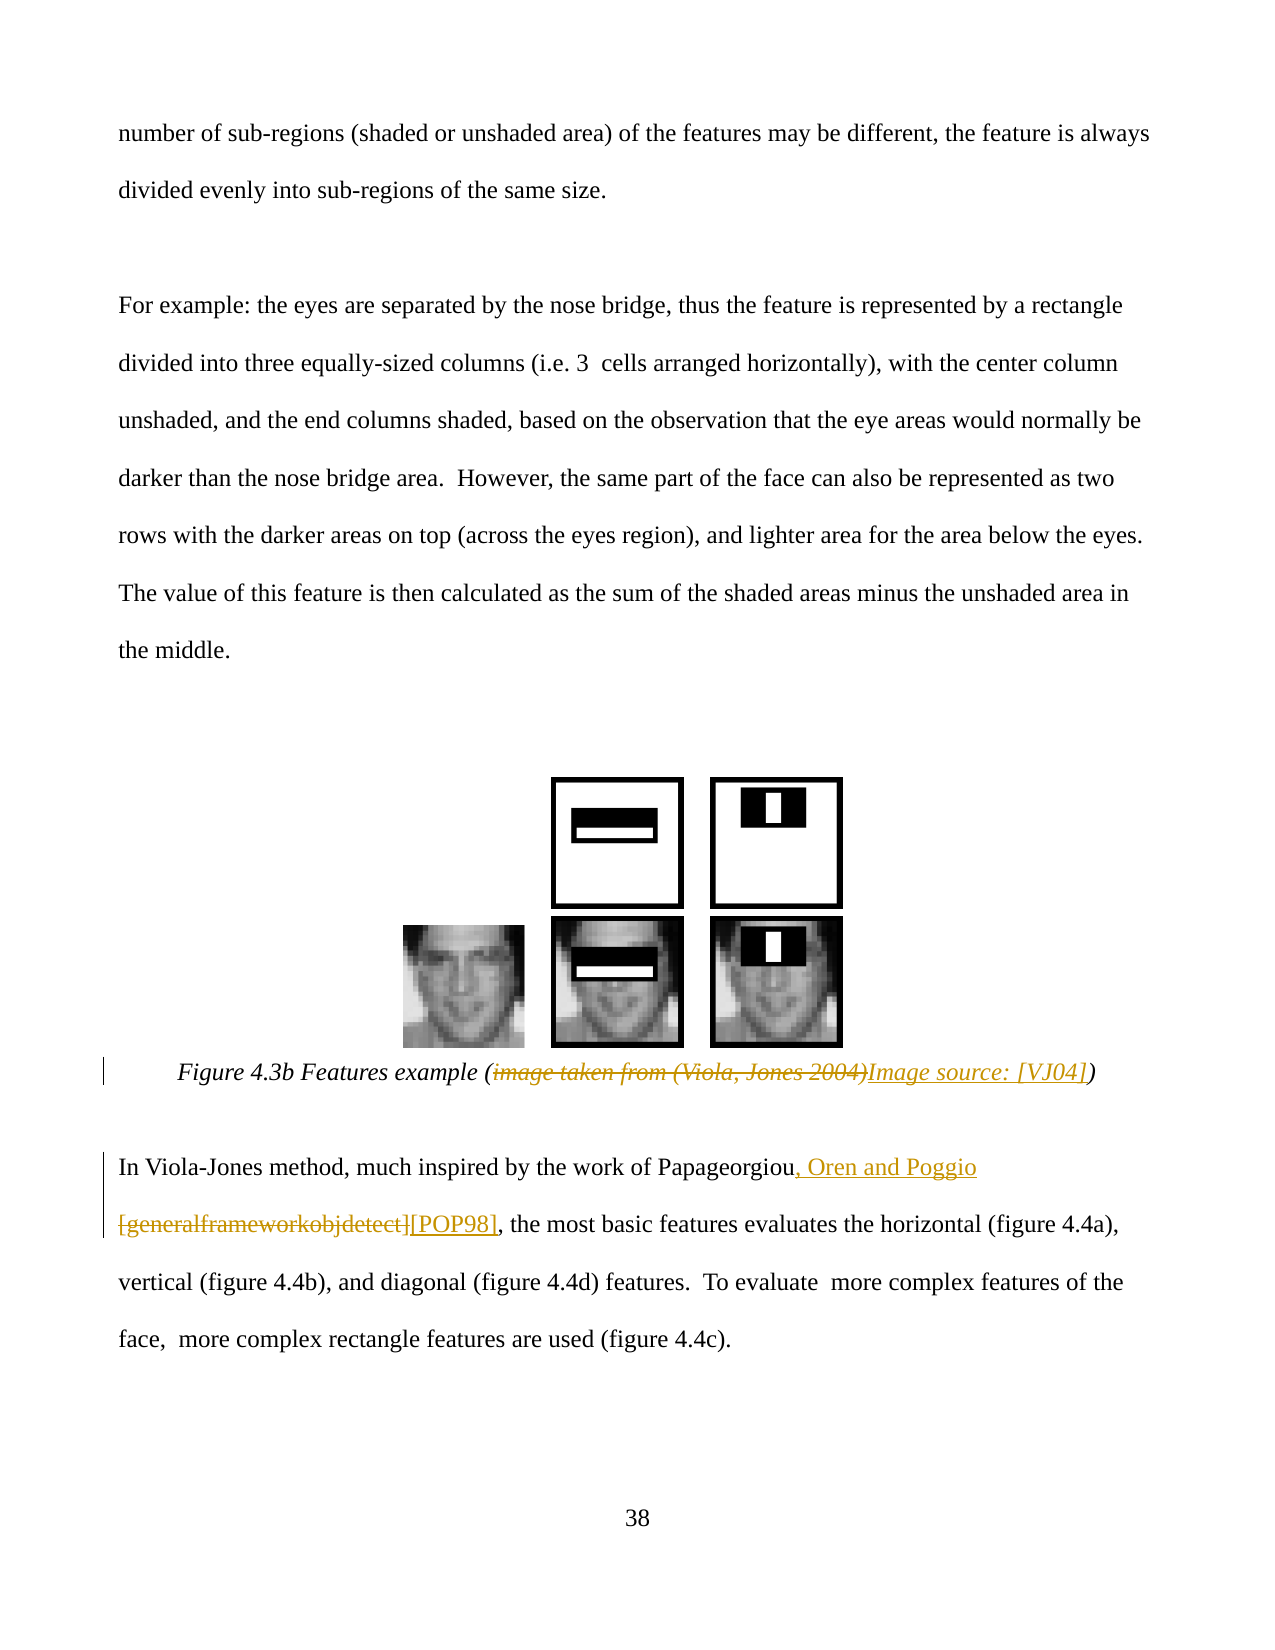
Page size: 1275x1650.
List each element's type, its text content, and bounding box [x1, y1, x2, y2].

text For example: the eyes are separated by the nose bridge, thus the feature is represented by a rectangle divided into three equally-sized columns (i.e. 3 cells arranged horizontally), with the center column unshaded, and the end columns shaded, based on the observation that the eye areas would normally be darker than the nose bridge area. However, the same part of the face can also be represented as two rows with the darker areas on top (across the eyes region), and lighter area for the area below the eyes. The value of this feature is then calculated as the sum of the shaded areas minus the unshaded area in the middle. [118, 291, 1157, 664]
text Figure 4.3b Features example (Image source: [VJ04]) [118, 763, 1157, 1085]
text number of sub-regions (shaded or unshaded area) of the features may be different, the feature is always divided evenly into sub-regions of the same size. [118, 118, 1157, 204]
text In Viola-Jones method, much inspired by the work of Papageorgiou, Oren and Poggio [POP98], the most basic features evaluates the horizontal (figure 4.4a), vertical (figure 4.4b), and diagonal (figure 4.4d) features. To evaluate more complex features of the face, more complex rectangle features are used (figure 4.4c). [118, 1152, 1157, 1353]
